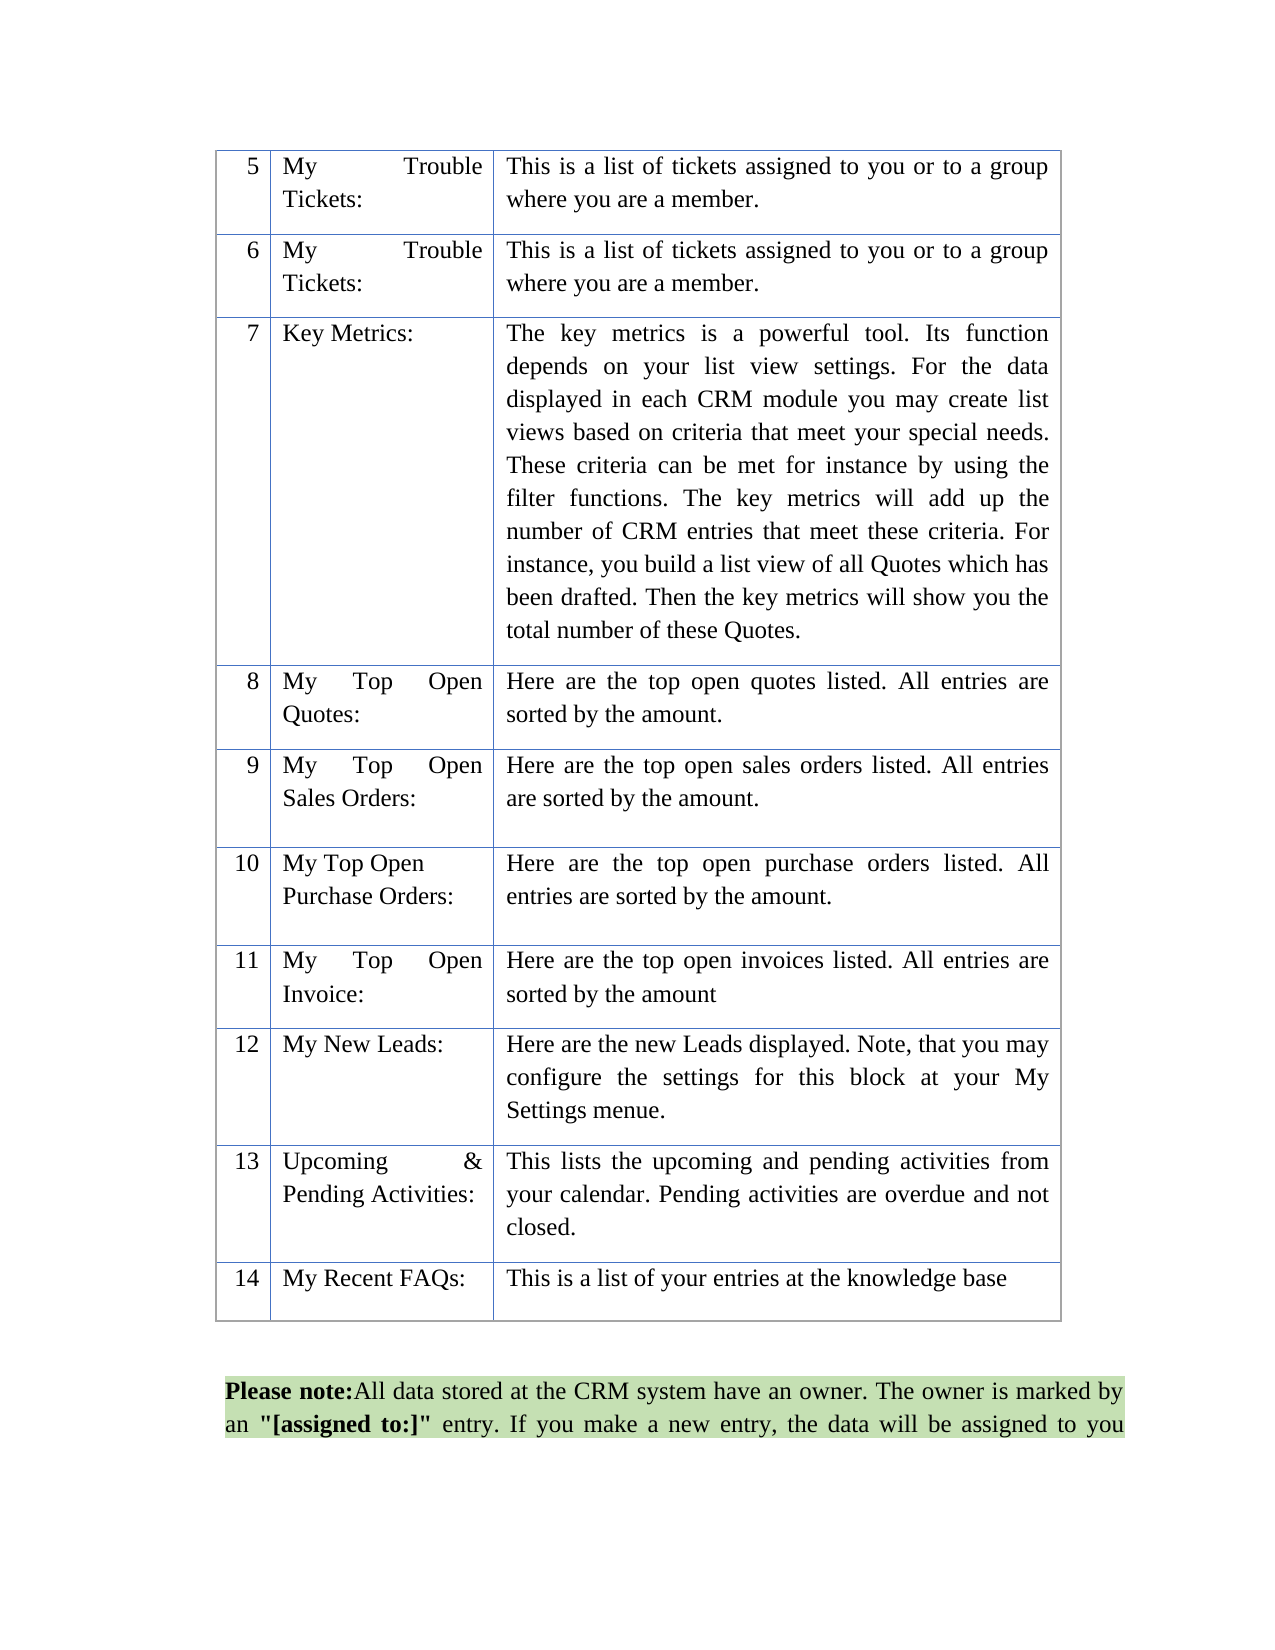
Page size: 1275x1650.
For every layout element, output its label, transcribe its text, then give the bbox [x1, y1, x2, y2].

table_cell My Recent FAQs: [271, 1263, 493, 1320]
table_cell My Top Open Purchase Orders: [271, 848, 493, 944]
table_cell 13 [217, 1146, 270, 1262]
table_cell My Trouble Tickets: [271, 235, 493, 317]
table_cell Here are the top open quotes listed. All entries are sorted by the amount. [494, 666, 1060, 749]
table_cell 5 [217, 151, 270, 234]
text Please note:All data stored at the CRM system have an owner. The owner is marked by an "[assigned to:]" entry. If you make a new entry, the data will be assigned to you [225, 1376, 1125, 1438]
table_cell The key metrics is a powerful tool. Its function depends on your list view settings. For the data displayed in each CRM module you may create list views based on criteria that meet your special needs. These criteria can be met for instance by using the filter functions. The key metrics will add up the number of CRM entries that meet these criteria. For instance, you build a list view of all Quotes which has been drafted. Then the key metrics will show you the total number of these Quotes. [494, 318, 1060, 665]
table_cell Key Metrics: [271, 318, 493, 665]
table_cell 6 [217, 235, 270, 317]
table_cell 14 [217, 1263, 270, 1320]
table_cell 9 [217, 750, 270, 847]
table_cell 8 [217, 666, 270, 749]
table_cell Here are the top open sales orders listed. All entries are sorted by the amount. [494, 750, 1060, 847]
table_cell 7 [217, 318, 270, 665]
table_cell 12 [217, 1029, 270, 1145]
table_cell Here are the top open purchase orders listed. All entries are sorted by the amount. [494, 848, 1060, 944]
table_cell This lists the upcoming and pending activities from your calendar. Pending activities are overdue and not closed. [494, 1146, 1060, 1262]
table_cell This is a list of tickets assigned to you or to a group where you are a member. [494, 235, 1060, 317]
table_cell My Trouble Tickets: [271, 151, 493, 234]
table_cell 11 [217, 946, 270, 1028]
table_cell Upcoming & Pending Activities: [271, 1146, 493, 1262]
table_cell My Top Open Invoice: [271, 946, 493, 1028]
table_cell My New Leads: [271, 1029, 493, 1145]
table_cell This is a list of tickets assigned to you or to a group where you are a member. [494, 151, 1060, 234]
table_cell Here are the new Leads displayed. Note, that you may configure the settings for this block at your My Settings menue. [494, 1029, 1060, 1145]
table_cell Here are the top open invoices listed. All entries are sorted by the amount [494, 946, 1060, 1028]
table_cell This is a list of your entries at the knowledge base [494, 1263, 1060, 1320]
table_cell 10 [217, 848, 270, 944]
table_cell My Top Open Sales Orders: [271, 750, 493, 847]
table_cell My Top Open Quotes: [271, 666, 493, 749]
